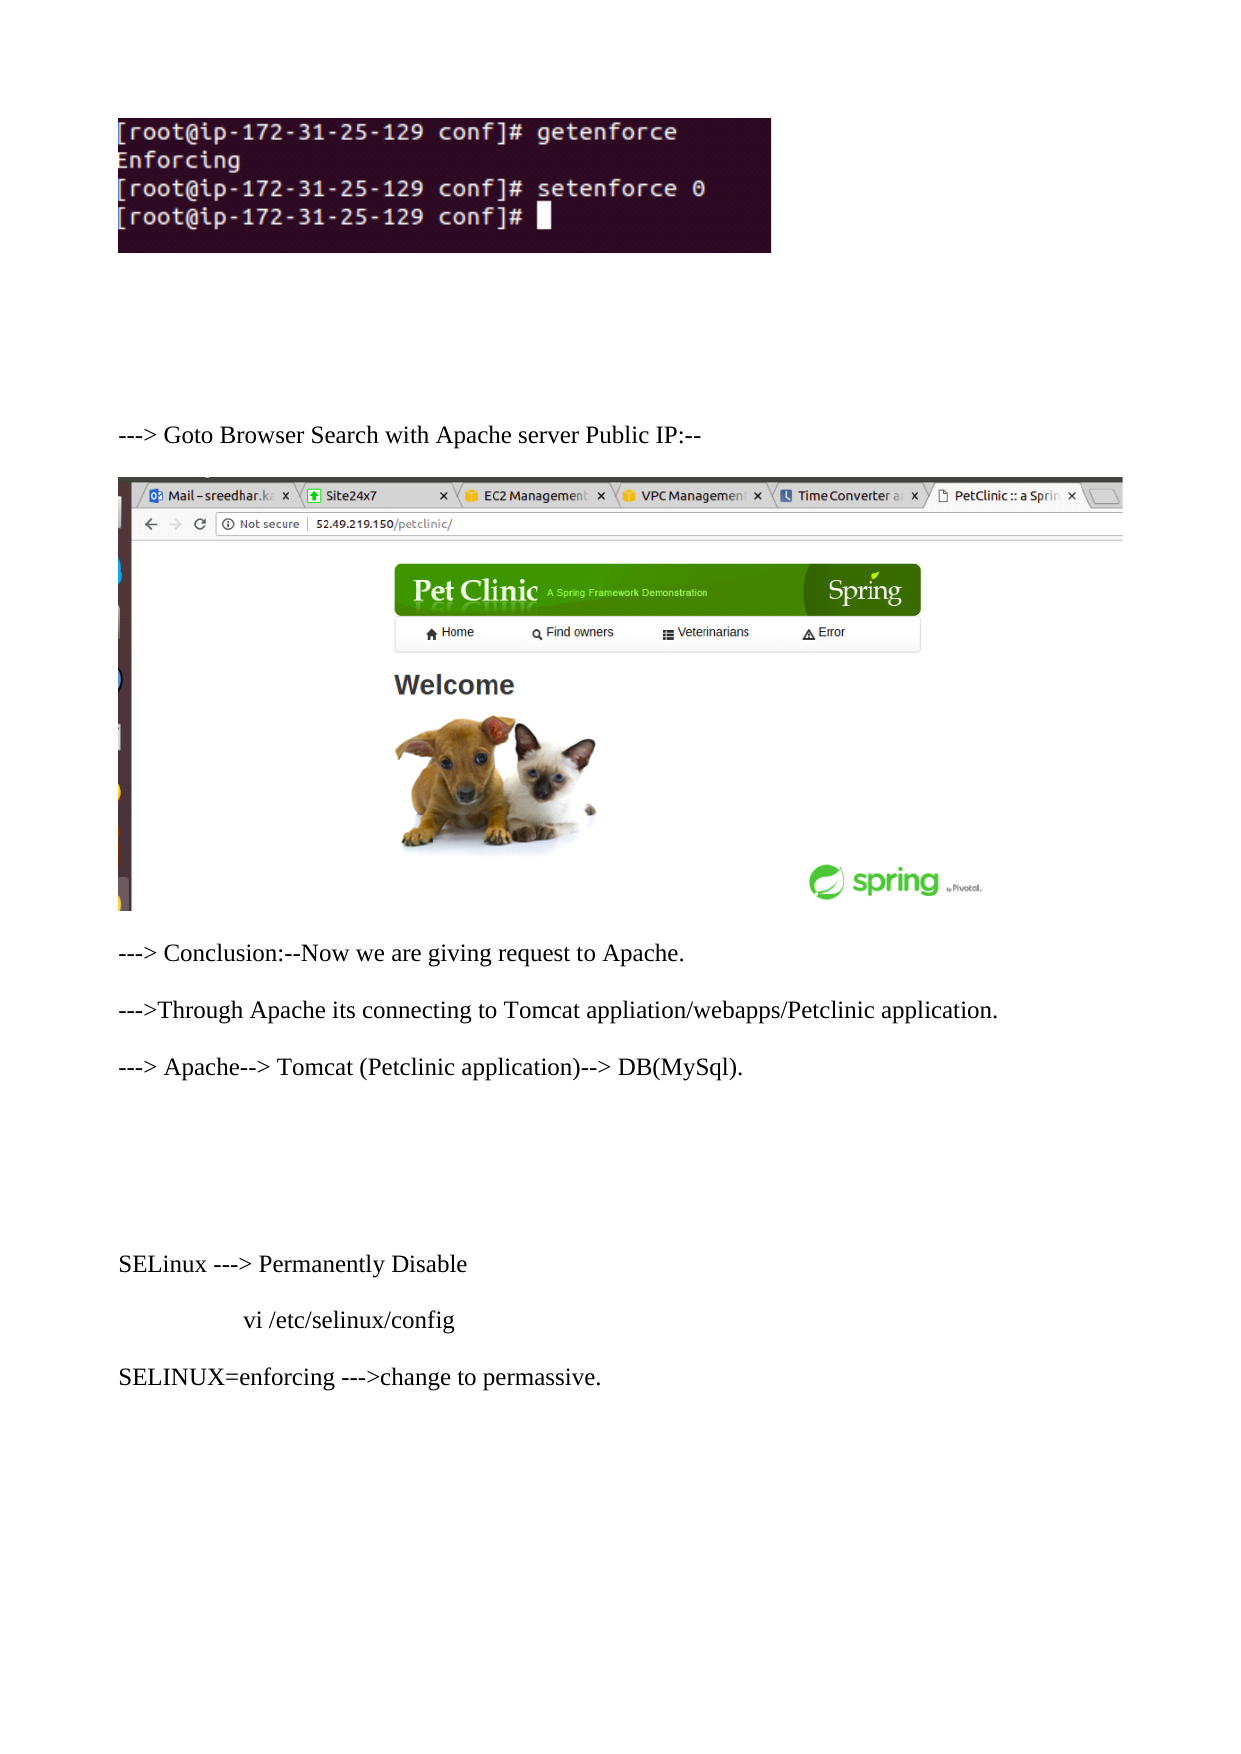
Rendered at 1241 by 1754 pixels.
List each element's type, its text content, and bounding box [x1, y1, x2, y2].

text vi /etc/selinux/config [118, 1305, 1122, 1334]
text ---> Apache--> Tomcat (Petclinic application)--> DB(MySql). [118, 1052, 1122, 1081]
text ---> Goto Browser Search with Apache server Public IP:-- [118, 421, 1122, 449]
text ---> Conclusion:--Now we are giving request to Apache. [118, 938, 1122, 967]
text SELINUX=enforcing --->change to permassive. [118, 1362, 1122, 1391]
text --->Through Apache its connecting to Tomcat appliation/webapps/Petclinic application. [118, 995, 1122, 1024]
text SELinux ---> Permanently Disable [118, 1249, 1122, 1277]
